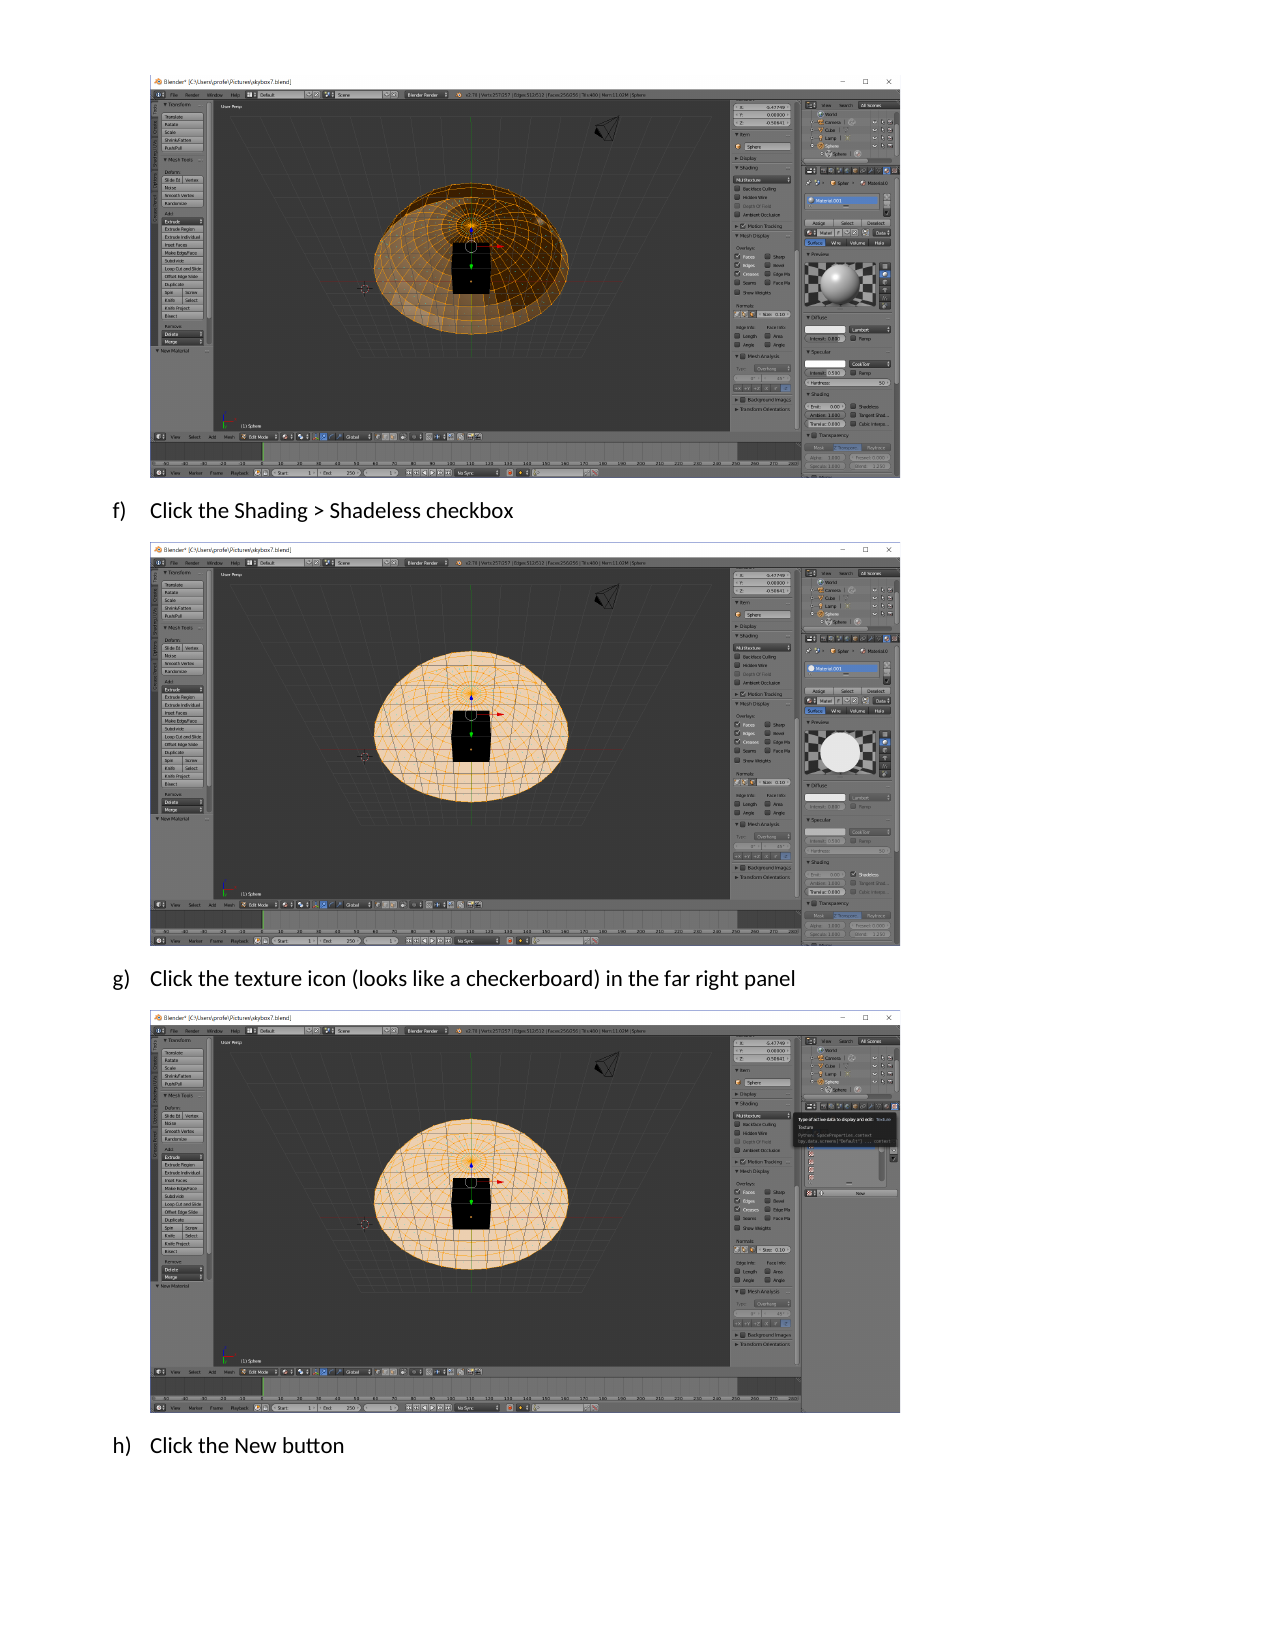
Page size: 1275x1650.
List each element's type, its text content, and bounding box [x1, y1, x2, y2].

list Click the texture icon (looks like a checkerboard) in the far right panel [112, 964, 1200, 992]
list Click the New button [112, 1432, 1200, 1459]
list Click the Shading > Shadeless checkbox [112, 496, 1200, 524]
